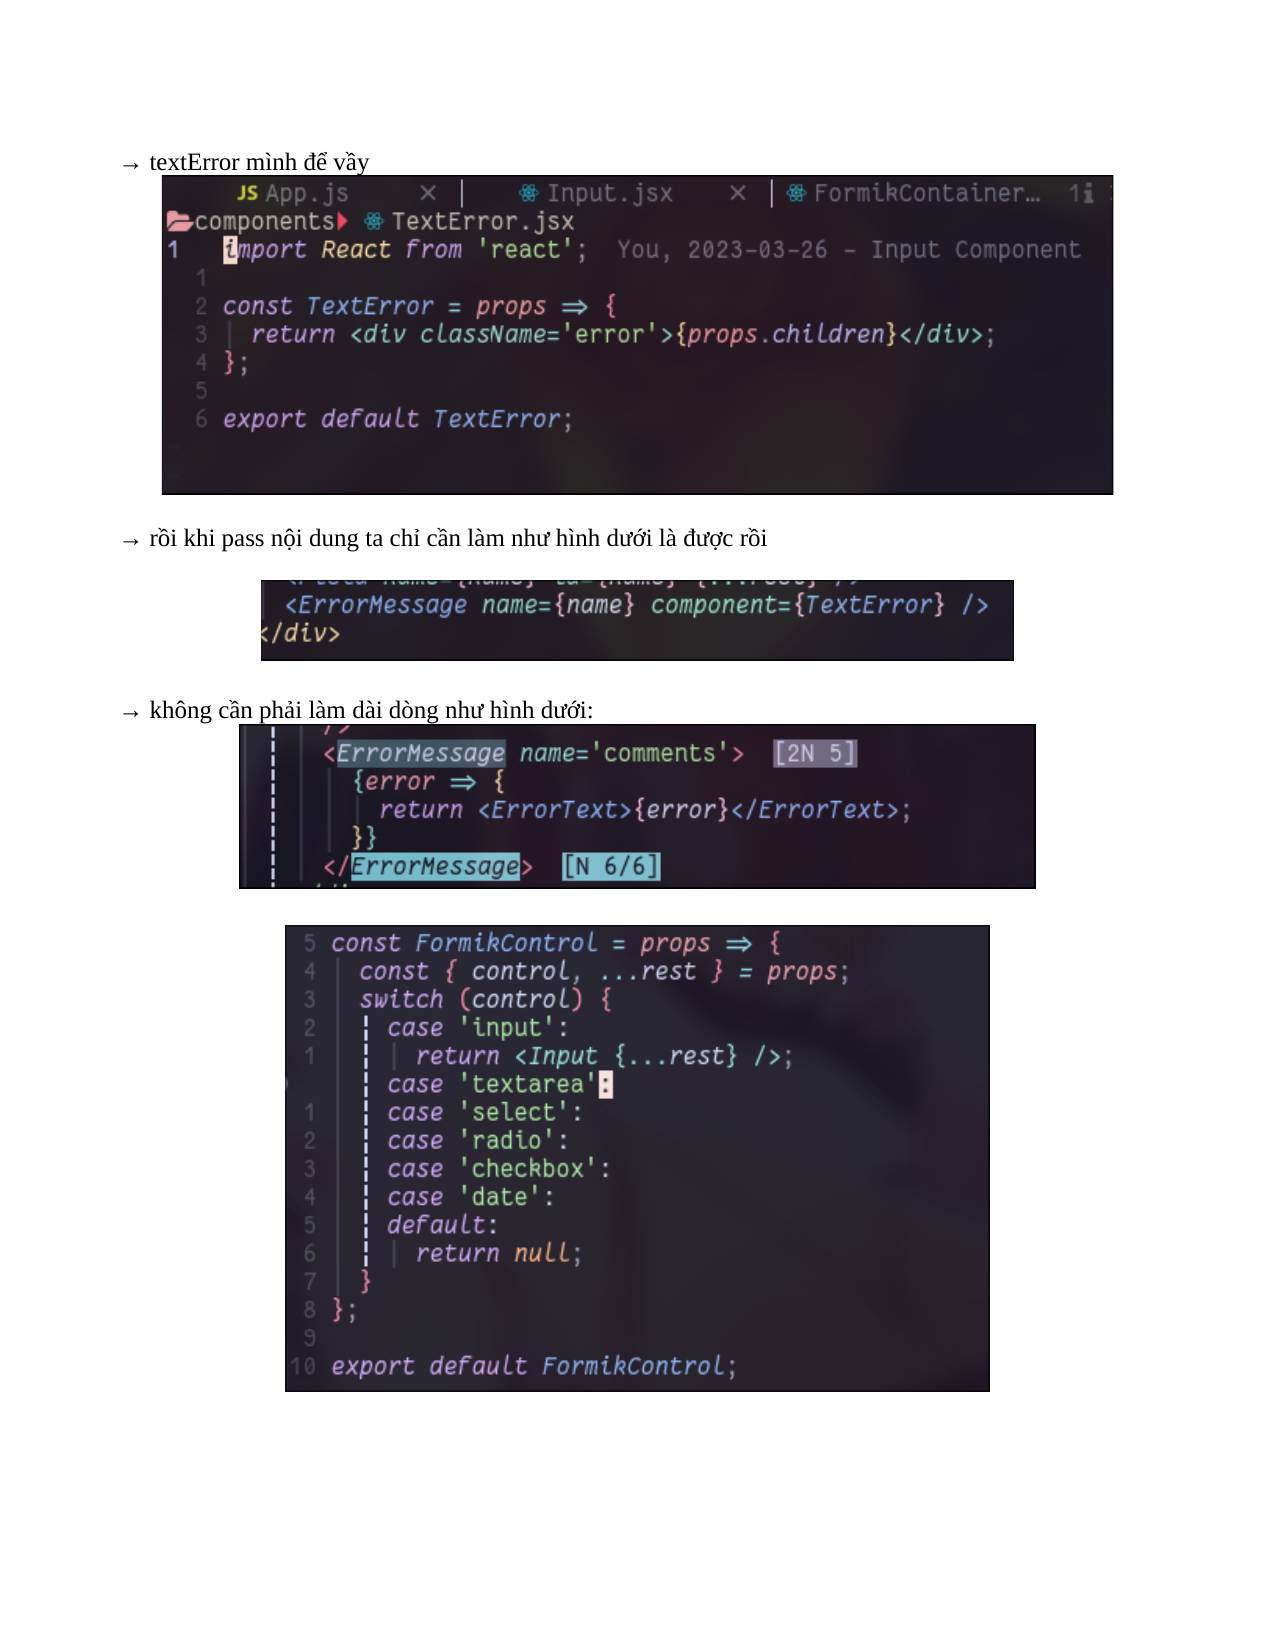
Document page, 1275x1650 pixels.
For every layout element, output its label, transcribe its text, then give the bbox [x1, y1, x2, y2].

picture [285, 925, 990, 1392]
text → textError mình để vầy [118, 147, 1157, 176]
text → không cần phải làm dài dòng như hình dưới: [118, 696, 1157, 724]
picture [239, 724, 1036, 889]
text → rồi khi pass nội dung ta chỉ cần làm như hình dưới là được rồi [118, 523, 1157, 552]
picture [261, 580, 1014, 661]
picture [161, 175, 1114, 495]
